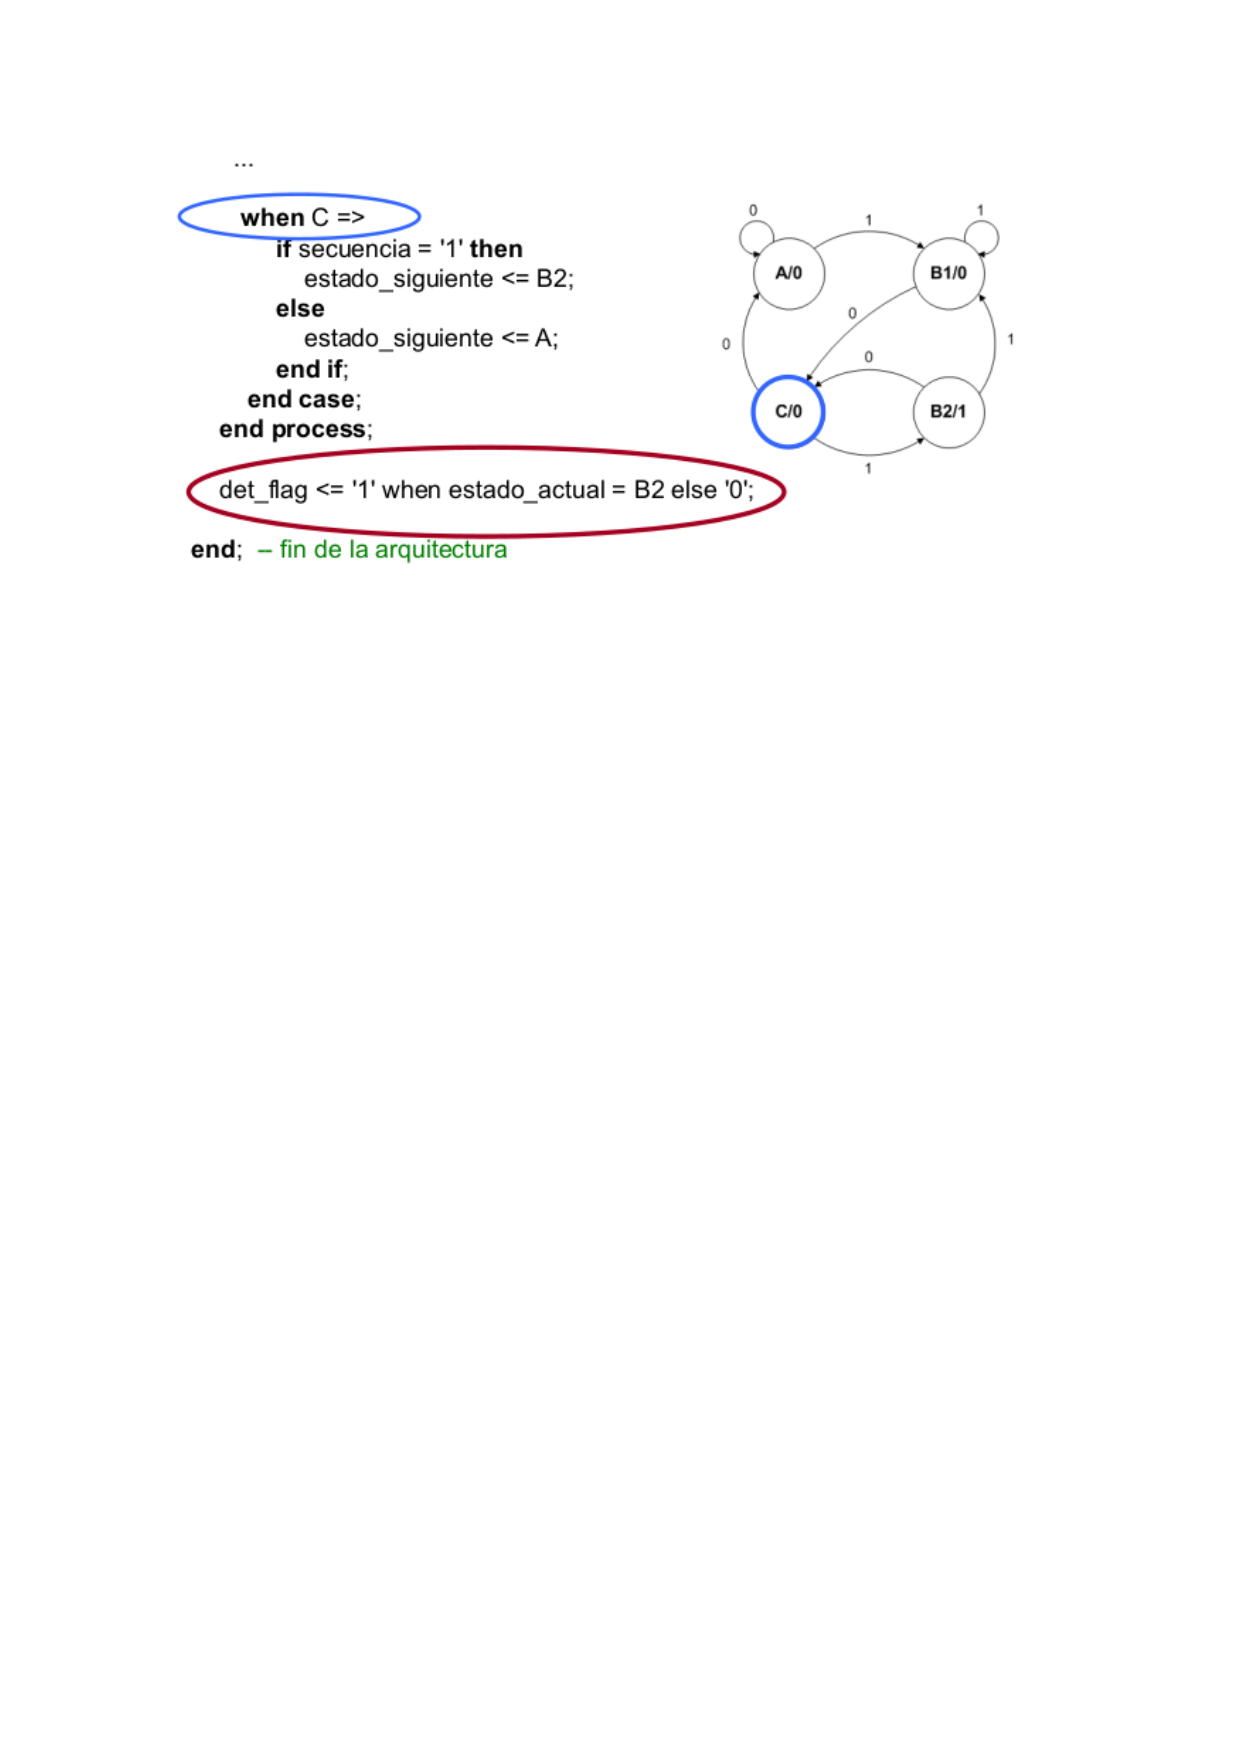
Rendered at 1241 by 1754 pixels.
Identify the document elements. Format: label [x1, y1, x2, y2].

picture [157, 151, 1055, 589]
